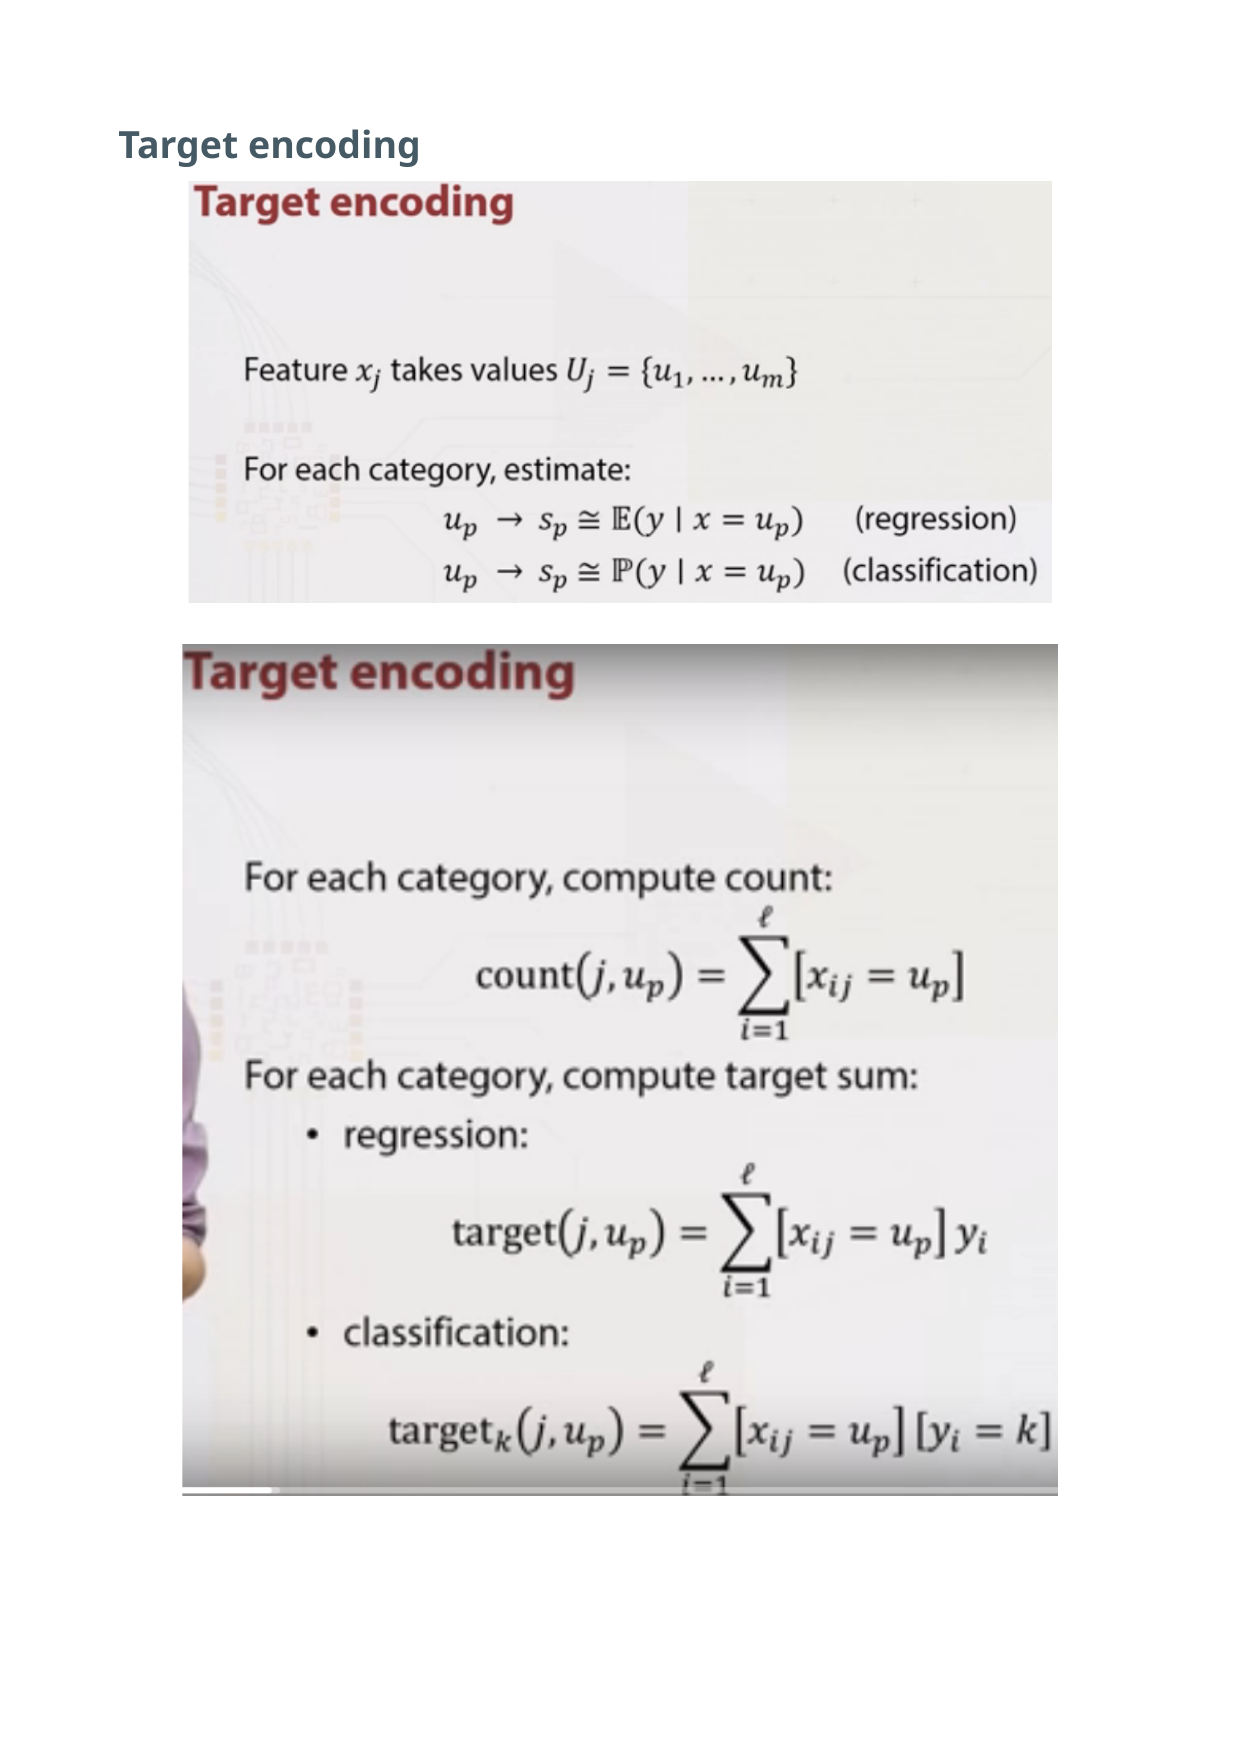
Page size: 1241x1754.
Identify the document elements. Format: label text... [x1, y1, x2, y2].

picture [182, 644, 1058, 1496]
picture [188, 181, 1052, 603]
subtitle Target encoding [118, 118, 1122, 169]
